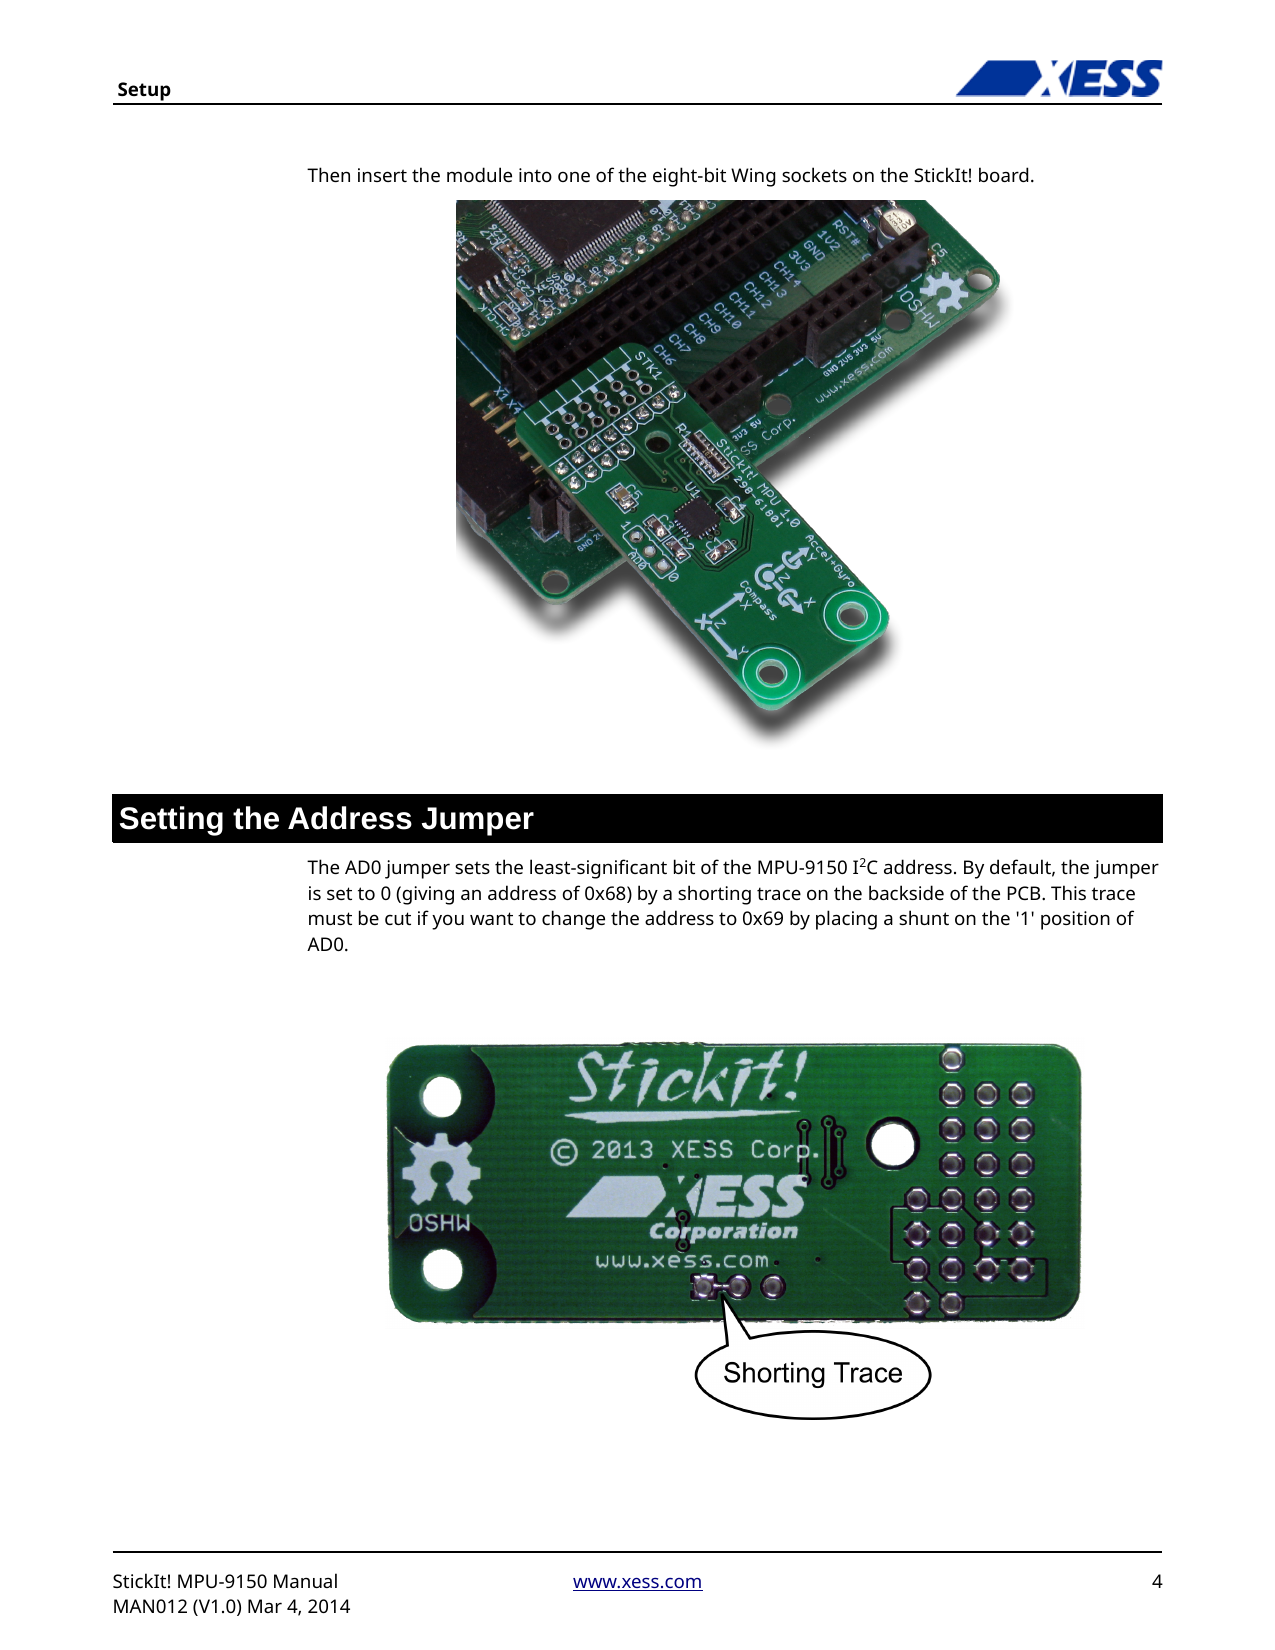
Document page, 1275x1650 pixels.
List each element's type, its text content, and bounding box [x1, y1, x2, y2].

text The AD0 jumper sets the least-significant bit of the MPU-9150 I2C address. By default, the jumper is set to 0 (giving an address of 0x68) by a shorting trace on the backside of the PCB. This trace must be cut if you want to change the address to 0x69 by placing a shunt on the '1' position of AD0. [307, 855, 1162, 957]
picture [955, 60, 1163, 97]
picture [456, 200, 1015, 757]
text Then insert the module into one of the eight-bit Wing sockets on the StickIt! board. [307, 162, 1162, 187]
picture [385, 1037, 1085, 1420]
subtitle Setting the Address Jumper [114, 795, 1162, 842]
